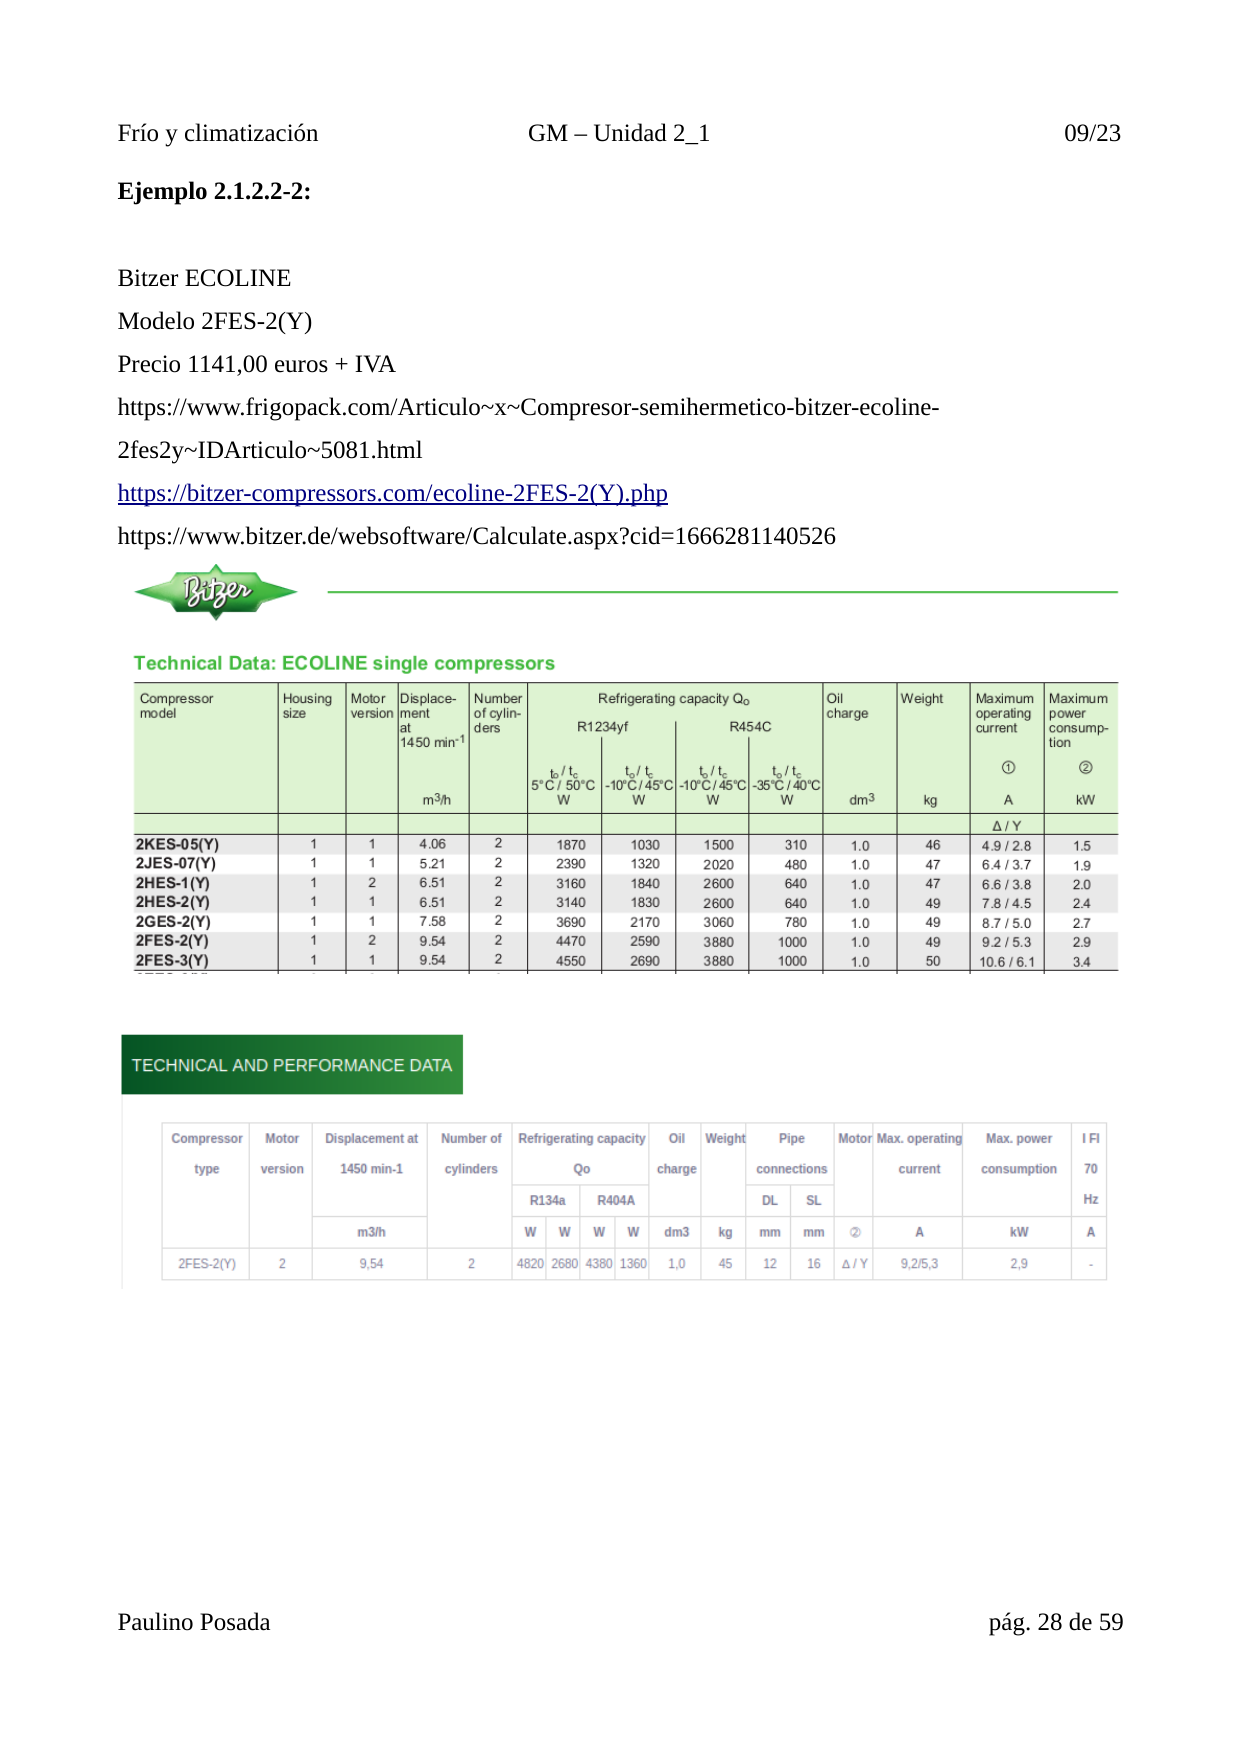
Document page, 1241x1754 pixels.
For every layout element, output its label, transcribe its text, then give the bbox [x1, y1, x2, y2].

text Precio 1141,00 euros + IVA [117, 349, 1123, 378]
picture [118, 1030, 1123, 1289]
text https://www.frigopack.com/Articulo~x~Compresor-semihermetico-bitzer-ecoline-2fes2y~IDArticulo~5081.html [117, 392, 1123, 464]
text Ejemplo 2.1.2.2-2: [117, 176, 1123, 205]
text Modelo 2FES-2(Y) [117, 306, 1123, 334]
text https://bitzer-compressors.com/ecoline-2FES-2(Y).php [117, 478, 1123, 507]
text Bitzer ECOLINE [117, 263, 1123, 291]
picture [118, 564, 1123, 974]
text https://www.bitzer.de/websoftware/Calculate.aspx?cid=1666281140526 [117, 521, 1123, 550]
